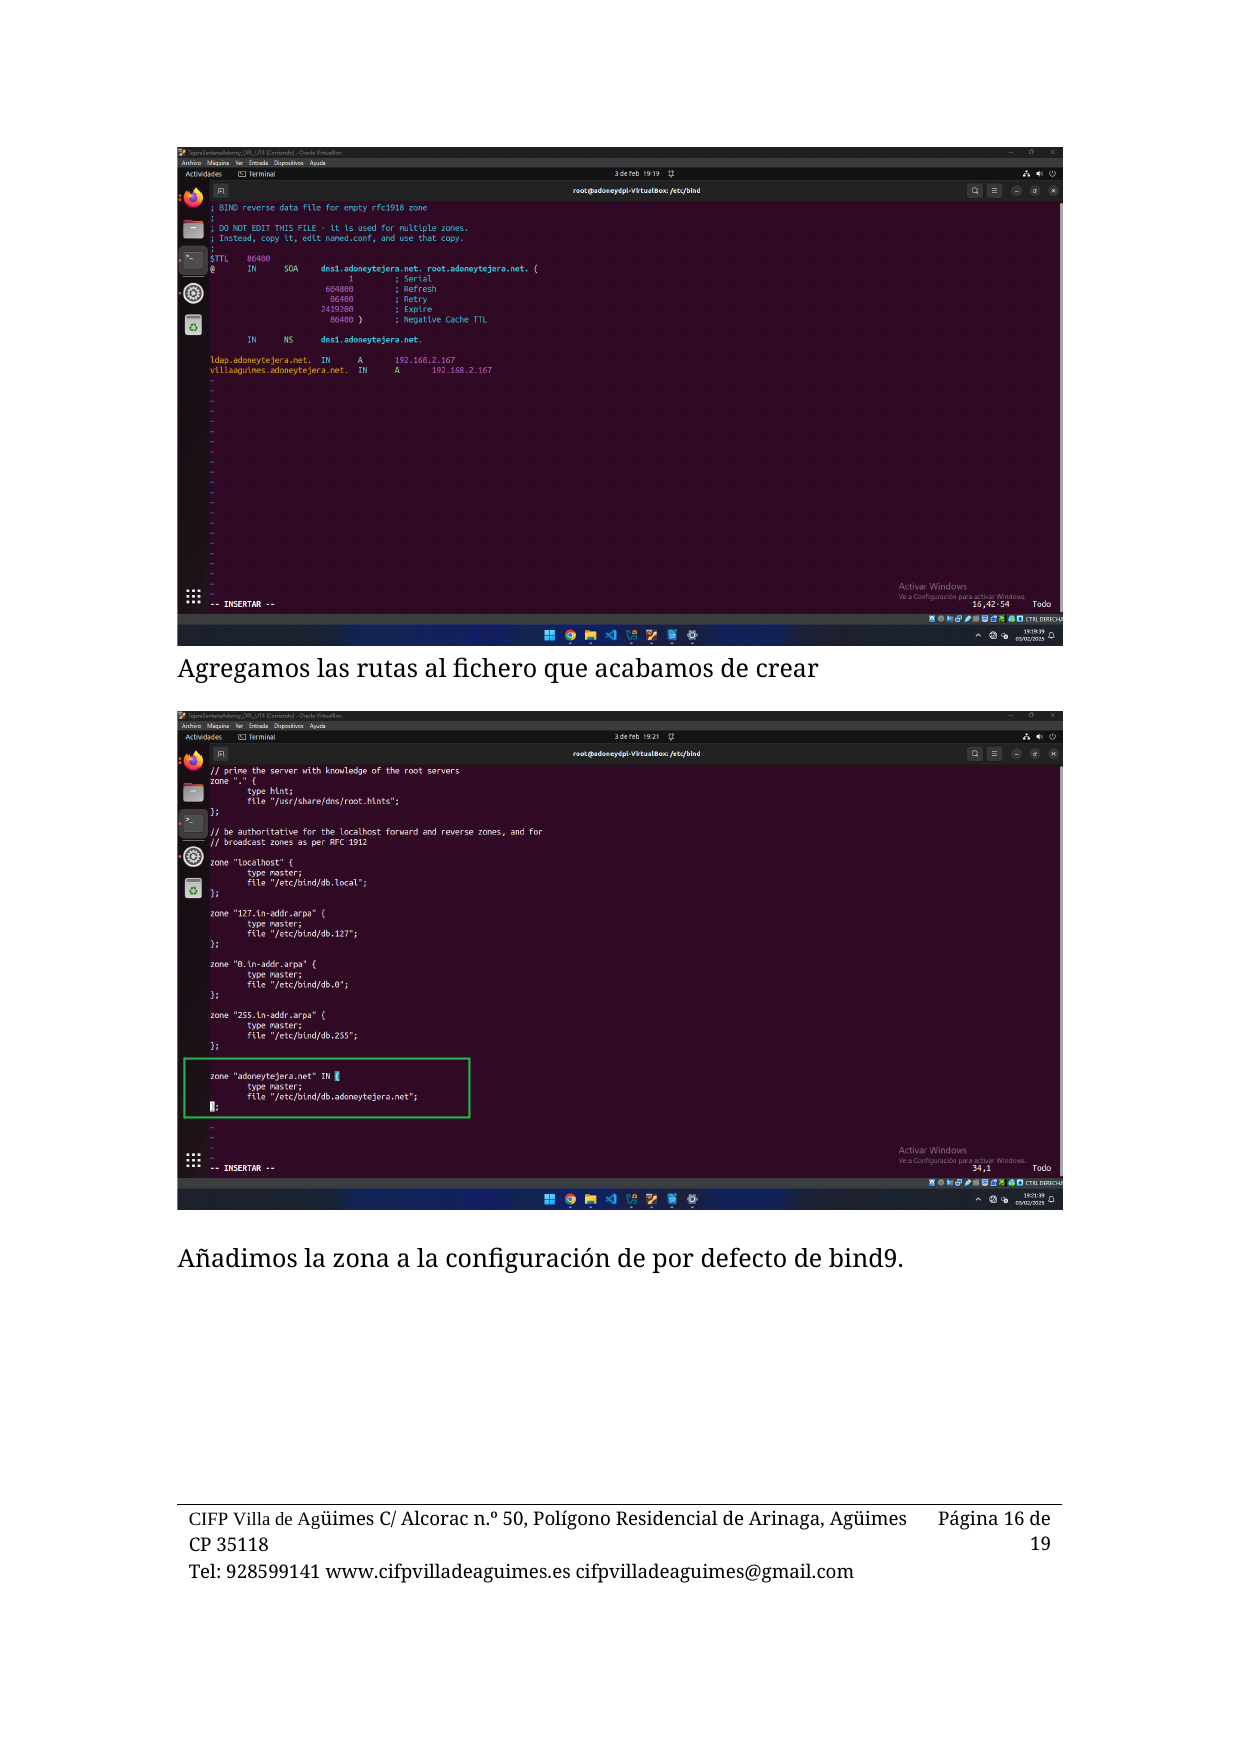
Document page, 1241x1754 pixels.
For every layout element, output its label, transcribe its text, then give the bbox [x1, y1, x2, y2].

picture [177, 711, 1063, 1210]
text Agregamos las rutas al fichero que acabamos de crear [177, 646, 1063, 685]
text Añadimos la zona a la configuración de por defecto de bind9. [177, 1210, 1063, 1274]
picture [177, 147, 1063, 646]
